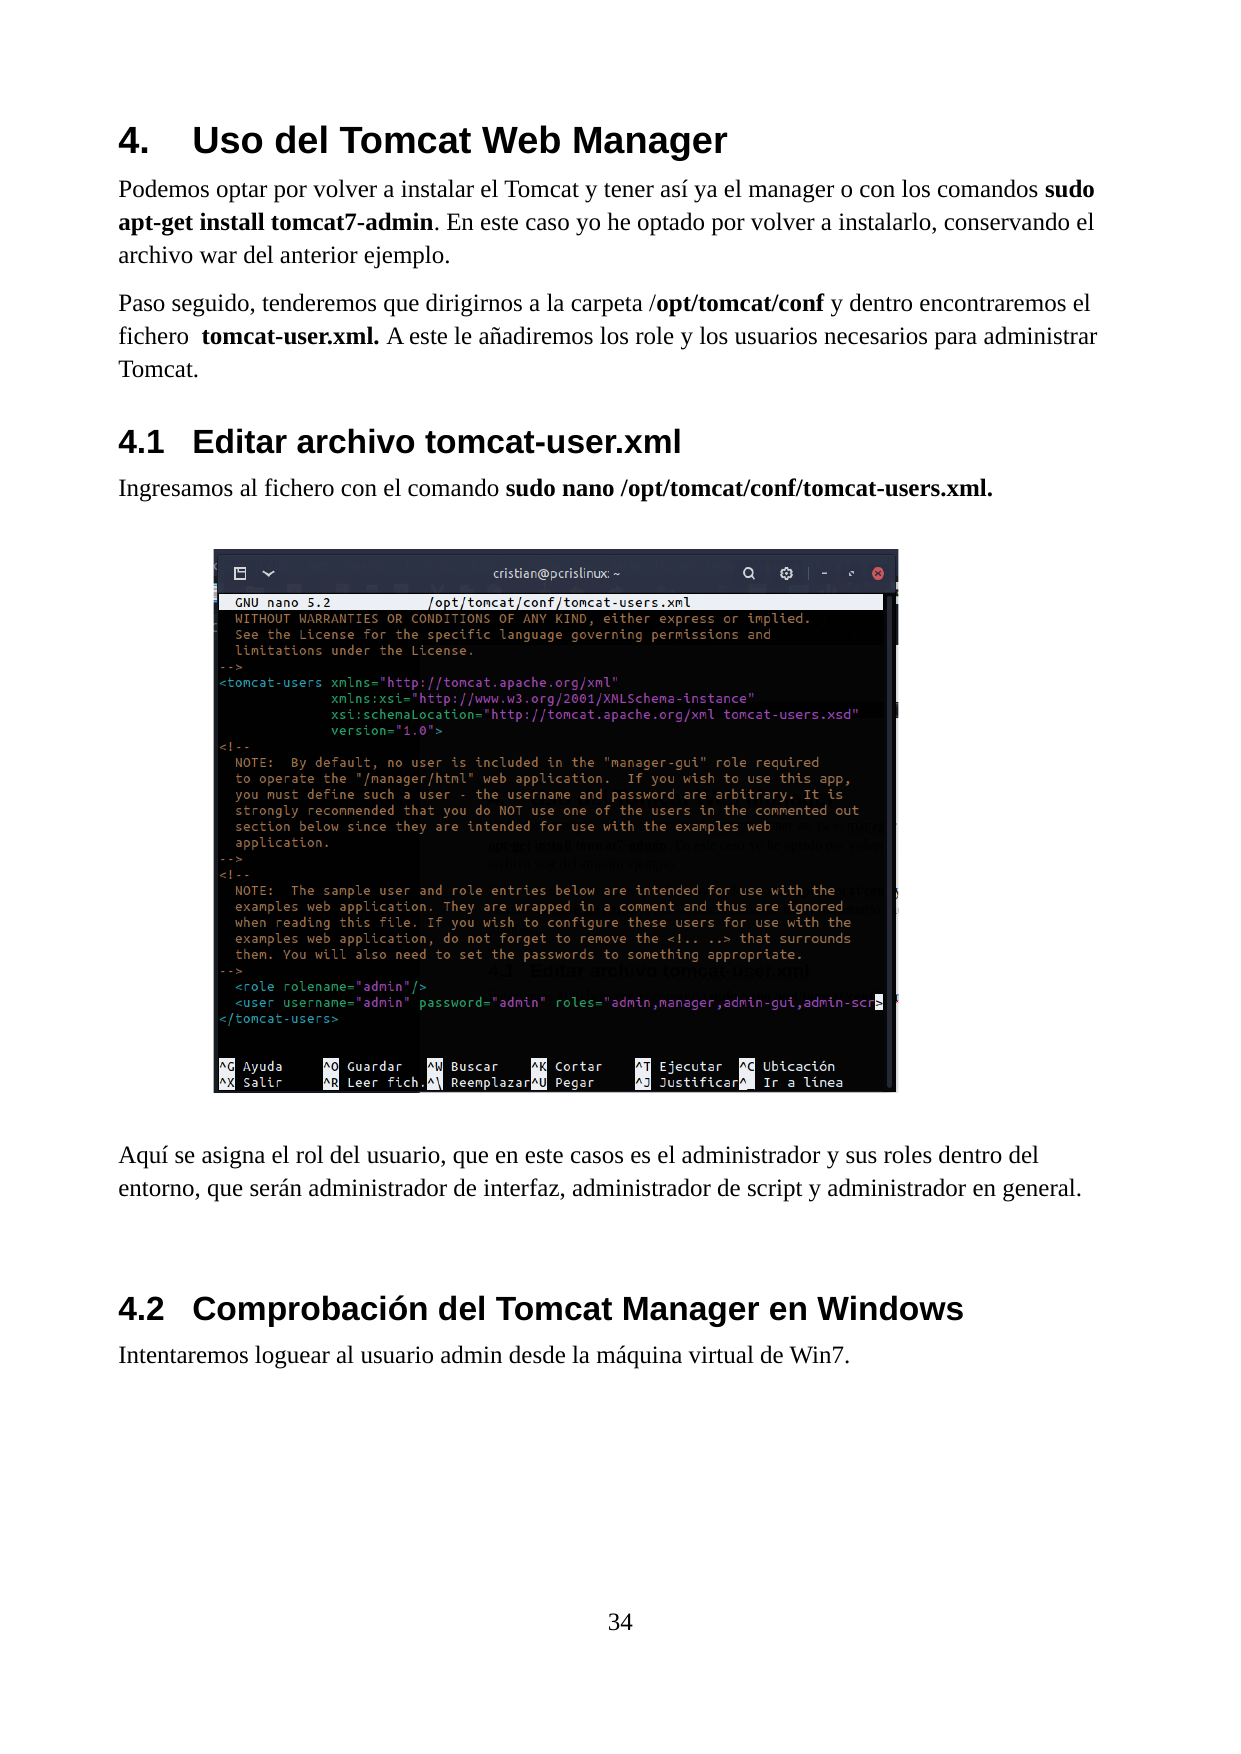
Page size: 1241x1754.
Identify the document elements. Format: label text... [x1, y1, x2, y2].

text Paso seguido, tenderemos que dirigirnos a la carpeta /opt/tomcat/conf y dentro encontraremos el fichero tomcat-user.xml. A este le añadiremos los role y los usuarios necesarios para administrar Tomcat. [118, 288, 1122, 383]
subtitle Comprobación del Tomcat Manager en Windows [118, 1289, 1122, 1328]
subtitle Uso del Tomcat Web Manager [118, 118, 1122, 162]
picture [213, 549, 899, 1093]
text Ingresamos al fichero con el comando sudo nano /opt/tomcat/conf/tomcat-users.xml. [118, 473, 1122, 502]
text Podemos optar por volver a instalar el Tomcat y tener así ya el manager o con los comandos sudo apt-get install tomcat7-admin. En este caso yo he optado por volver a instalarlo, conservando el archivo war del anterior ejemplo. [118, 174, 1122, 269]
subtitle Editar archivo tomcat-user.xml [118, 422, 1122, 461]
text Aquí se asigna el rol del usuario, que en este casos es el administrador y sus roles dentro del entorno, que serán administrador de interfaz, administrador de script y administrador en general. [118, 1140, 1122, 1202]
text Intentaremos loguear al usuario admin desde la máquina virtual de Win7. [118, 1340, 1122, 1369]
